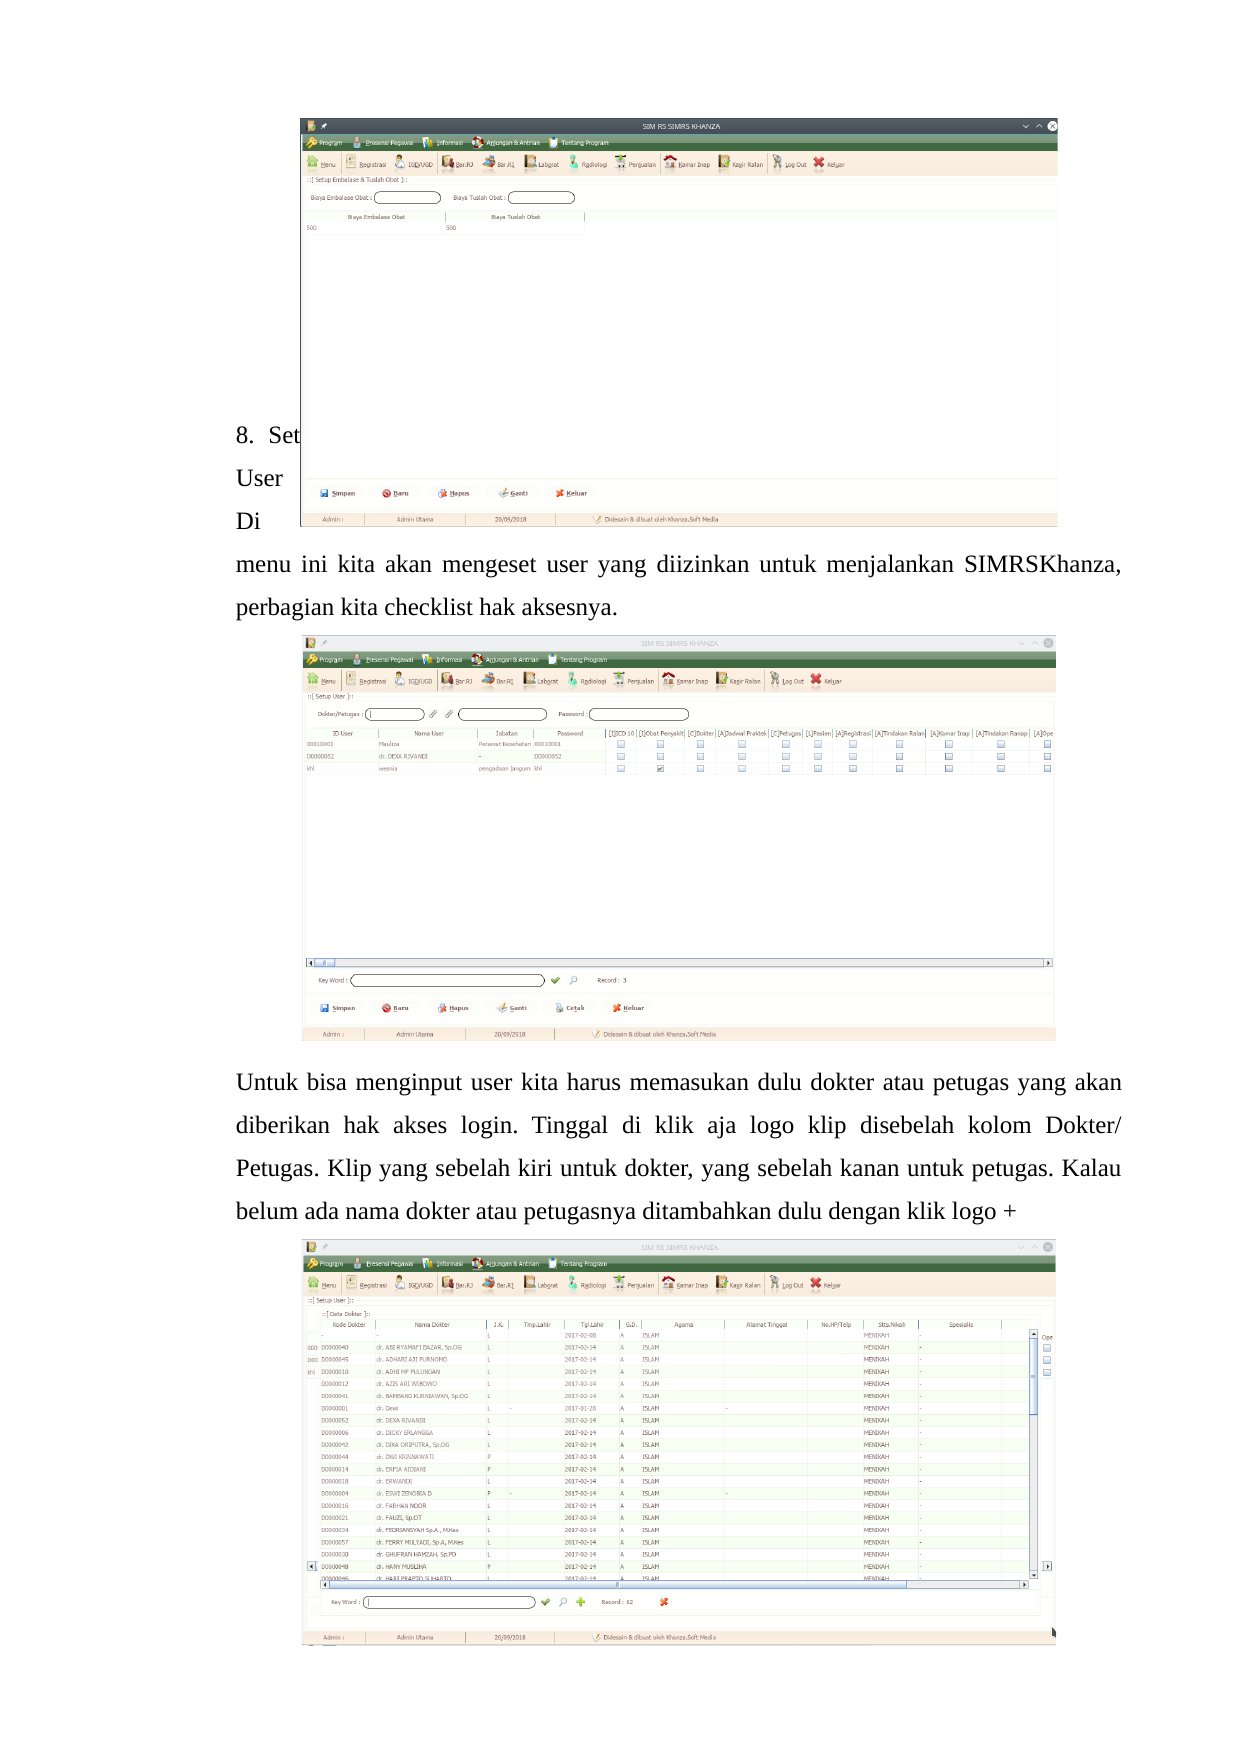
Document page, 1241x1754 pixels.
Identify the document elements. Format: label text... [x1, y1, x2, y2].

text Untuk bisa menginput user kita harus memasukan dulu dokter atau petugas yang akan diberikan hak akses login. Tinggal di klik aja logo klip disebelah kolom Dokter/ Petugas. Klip yang sebelah kiri untuk dokter, yang sebelah kanan untuk petugas. Kalau belum ada nama dokter atau petugasnya ditambahkan dulu dengan klik logo + [236, 1067, 1122, 1225]
picture [301, 1239, 1057, 1646]
text Di menu ini kita akan mengeset user yang diizinkan untuk menjalankan SIMRSKhanza, perbagian kita checklist hak aksesnya. [236, 506, 1122, 621]
text 8. Set User [236, 420, 300, 492]
picture [301, 635, 1057, 1041]
text [1058, 420, 1122, 492]
picture [300, 118, 1058, 527]
